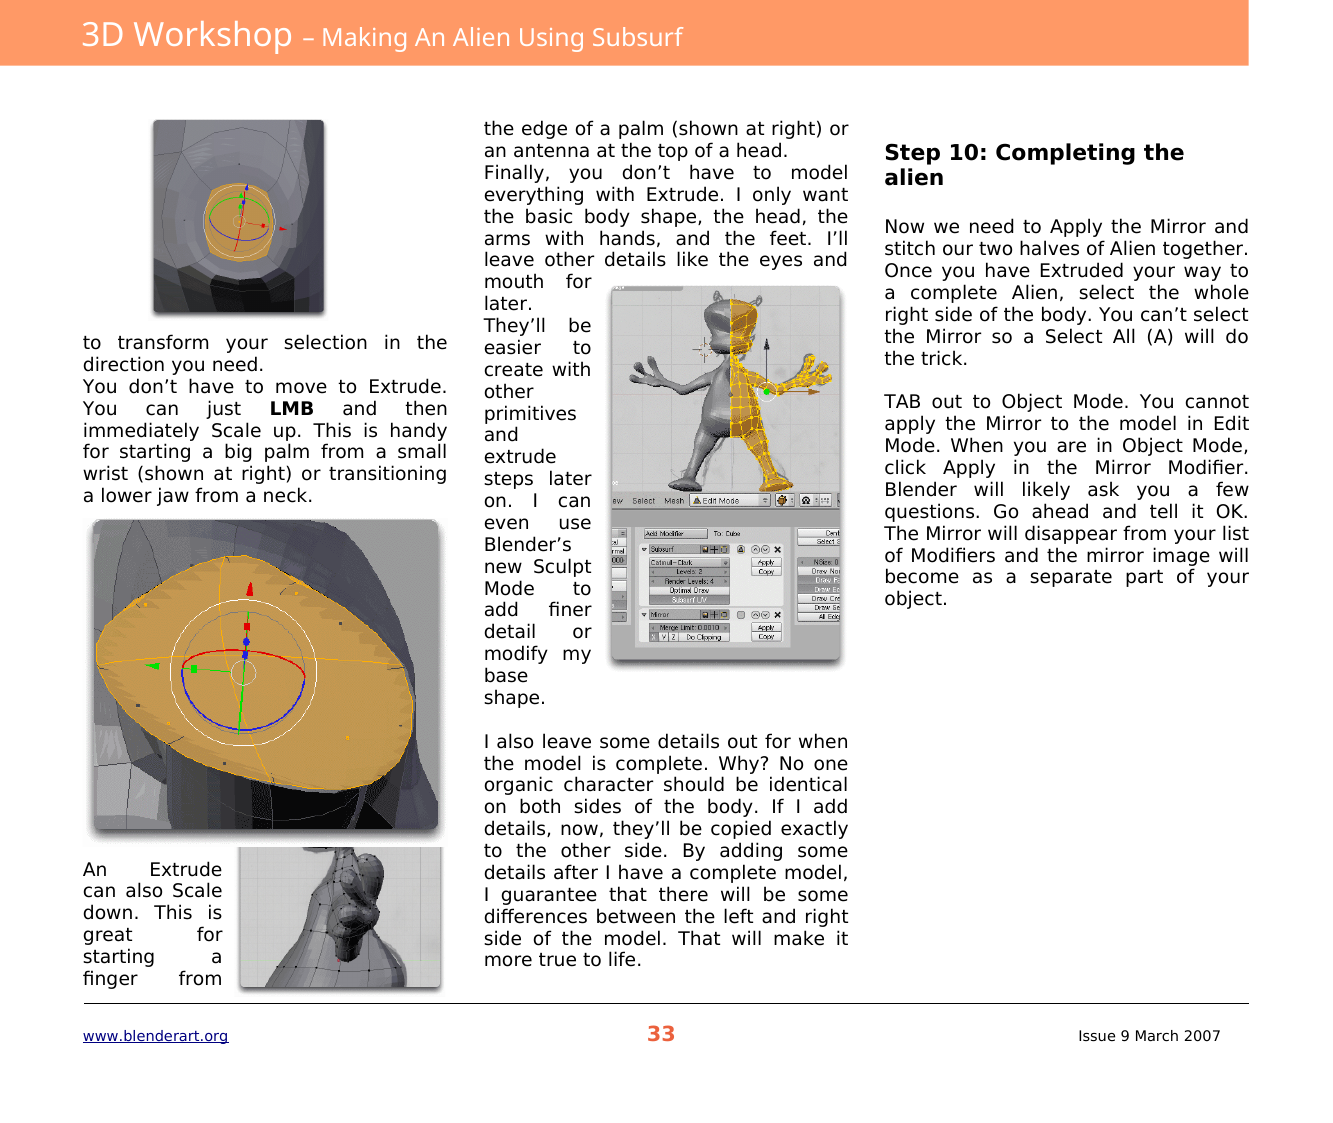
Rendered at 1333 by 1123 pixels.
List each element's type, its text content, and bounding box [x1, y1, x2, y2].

text You don’t have to move to Extrude. You can just LMB and then immediately Scale up. This is handy for starting a big palm from a small wrist (shown at right) or transitioning a lower jaw from a neck. [83, 376, 448, 507]
text An Extrude can also Scale down. This is great for starting a finger from [83, 847, 234, 990]
picture [603, 285, 848, 674]
text [83, 507, 448, 518]
text Step 10: Completing the alien [884, 140, 1249, 191]
text Finally, you don’t have to model everything with Extrude. I only want the basic body shape, the head, the arms with hands, and the feet. I’ll leave other details like the eyes and mouth for later. They’ll be easier to create with other primitives and extrude steps later on. I can even use Blender’s new Sculpt Mode to add finer detail or modify my base shape. [483, 162, 849, 709]
picture [148, 119, 329, 321]
text Now we need to Apply the Mirror and stitch our two halves of Alien together. Once you have Extruded your way to a complete Alien, select the whole right side of the body. You can’t select the Mirror so a Select All (A) will do the trick. [884, 217, 1249, 370]
text TAB out to Object Mode. You cannot apply the Mirror to the model in Edit Mode. When you are in Object Mode, click Apply in the Mirror Modifier. Blender will likely ask you a few questions. Go ahead and tell it OK. The Mirror will disappear from your list of Modifiers and the mirror image will become as a separate part of your object. [884, 392, 1249, 610]
text I also leave some details out for when the model is complete. Why? No one organic character should be identical on both sides of the body. If I add details, now, they’ll be copied exactly to the other side. By adding some details after I have a complete model, I guarantee that there will be some differences between the left and right side of the model. That will make it more true to life. [483, 731, 849, 971]
text the edge of a palm (shown at right) or an antenna at the top of a head. [483, 118, 849, 162]
picture [82, 518, 448, 997]
text to transform your selection in the direction you need. [83, 118, 448, 376]
